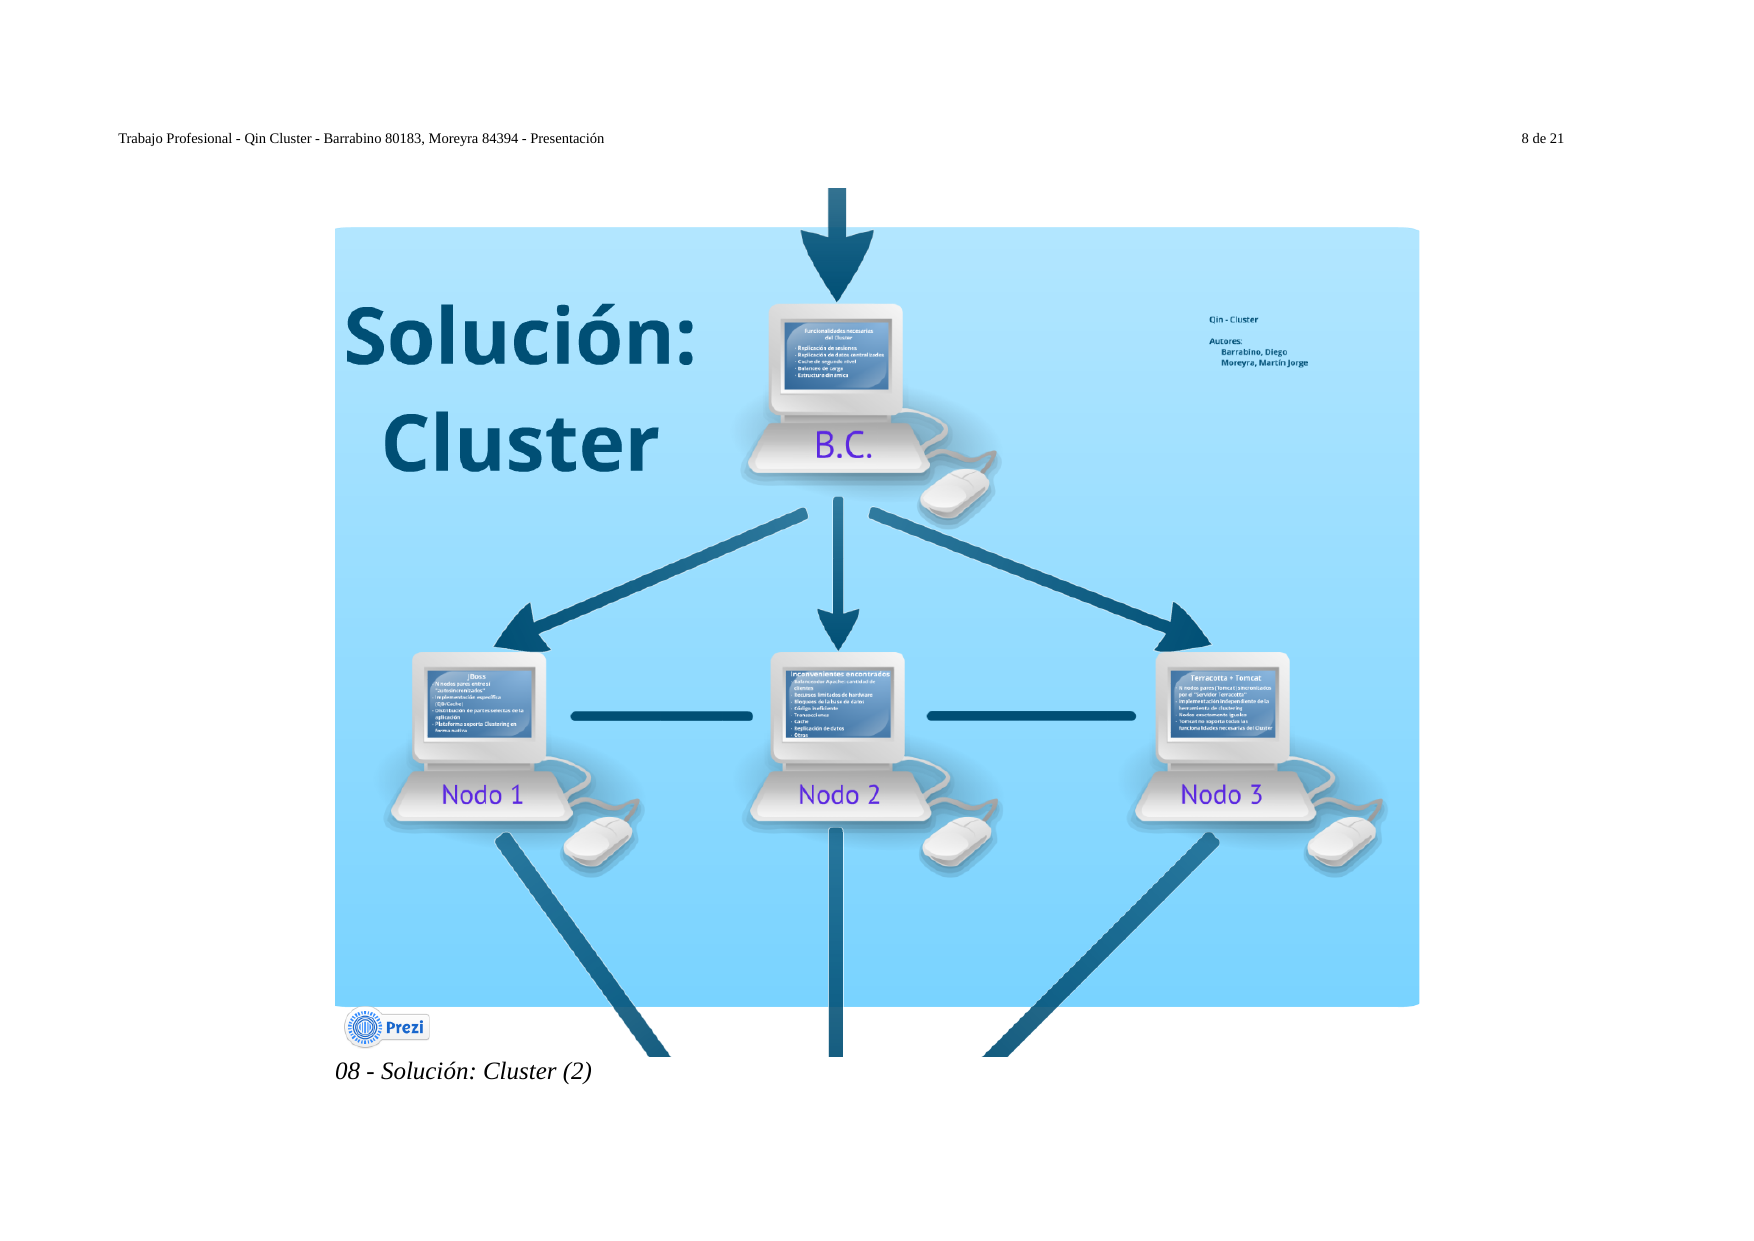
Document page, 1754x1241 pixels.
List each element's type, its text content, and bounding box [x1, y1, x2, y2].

picture [335, 188, 1420, 1057]
text 08 - Solución: Cluster (2) [335, 1057, 1419, 1085]
